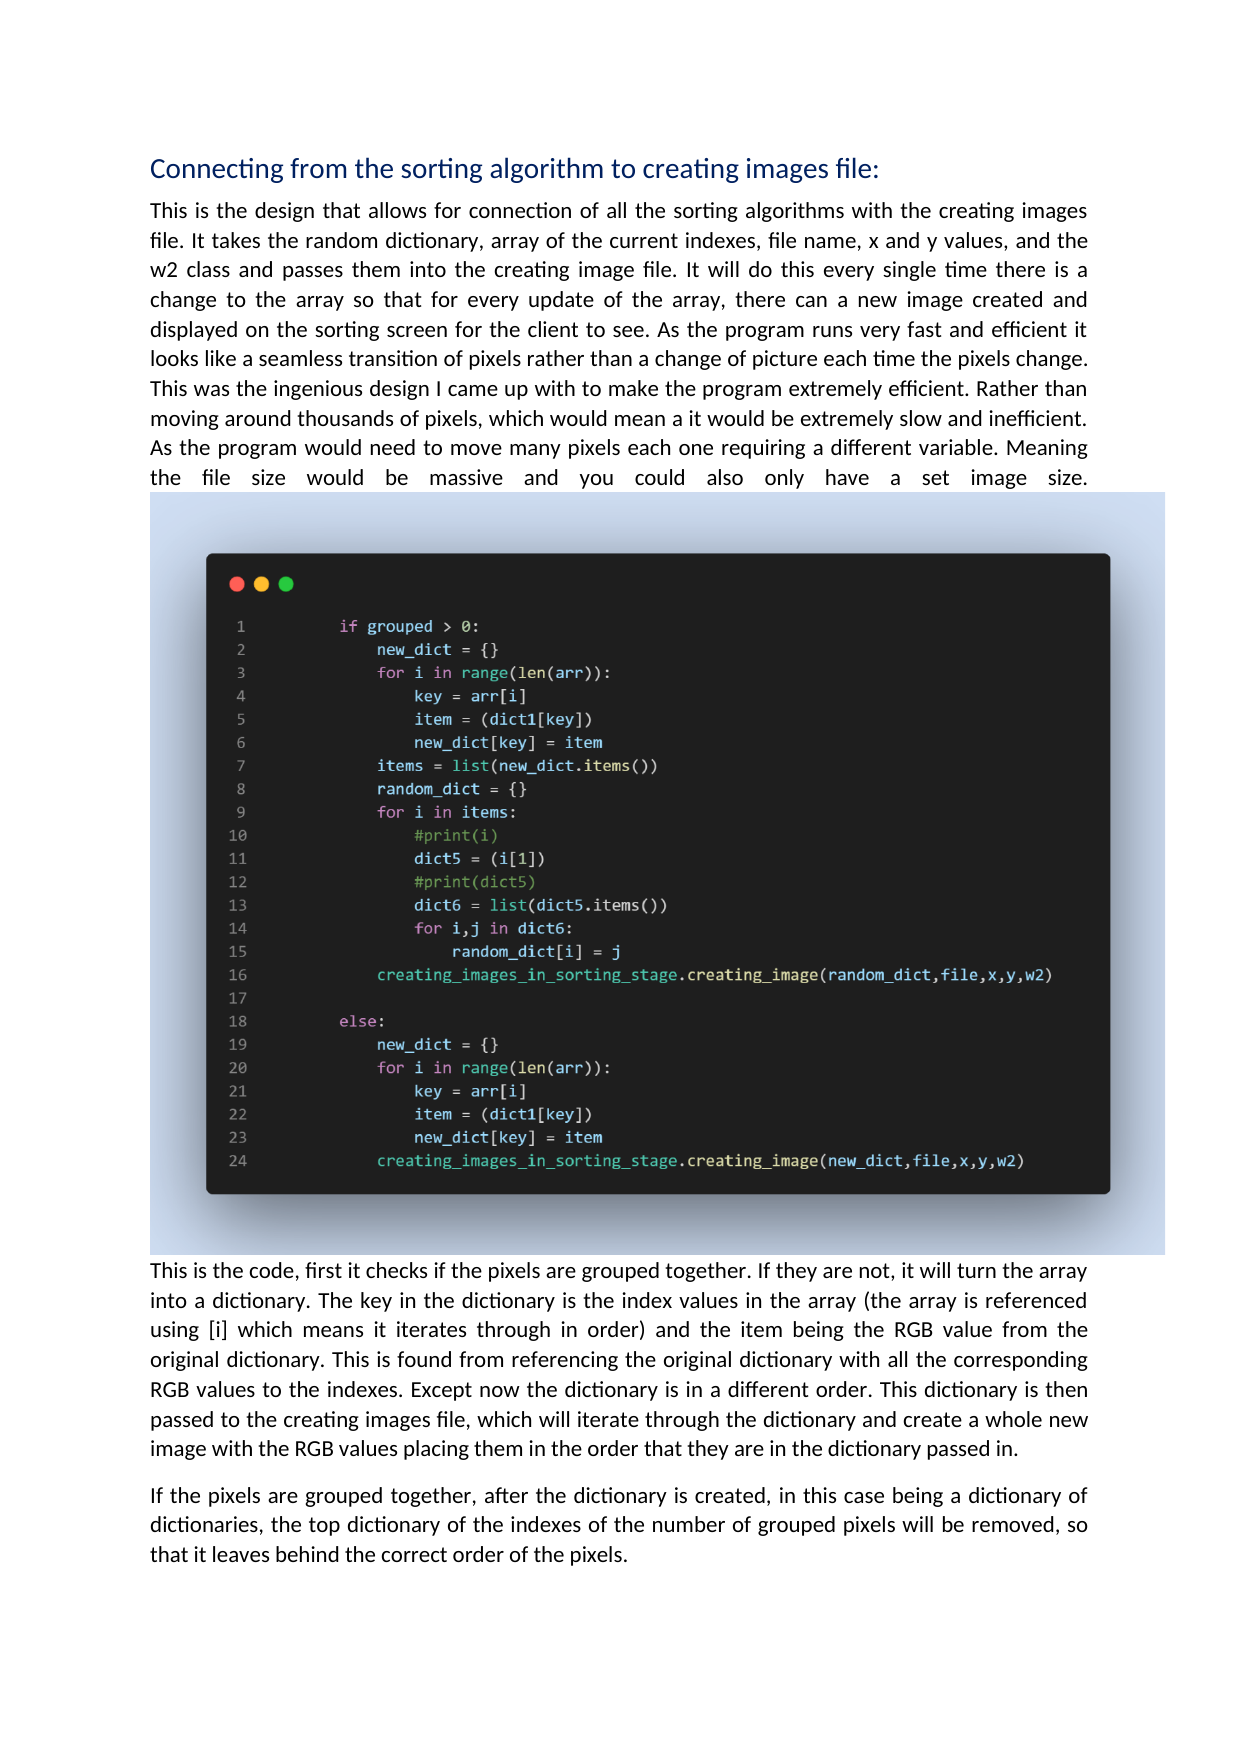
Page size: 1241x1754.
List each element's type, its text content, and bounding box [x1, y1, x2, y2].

subtitle Connecting from the sorting algorithm to creating images file: [150, 150, 1090, 186]
text This is the code, first it checks if the pixels are grouped together. If they are not, it will turn the array into a dictionary. The key in the dictionary is the index values in the array (the array is referenced using [i] which means it iterates through in order) and the item being the RGB value from the original dictionary. This is found from referencing the original dictionary with all the corresponding RGB values to the indexes. Except now the dictionary is in a different order. This dictionary is then passed to the creating images file, which will iterate through the dictionary and create a whole new image with the RGB values placing them in the order that they are in the dictionary passed in. [150, 1255, 1090, 1462]
text If the pixels are grouped together, after the dictionary is created, in this case being a dictionary of dictionaries, the top dictionary of the indexes of the number of grouped pixels will be removed, so that it leaves behind the correct order of the pixels. [150, 1481, 1090, 1568]
text This is the design that allows for connection of all the sorting algorithms with the creating images file. It takes the random dictionary, array of the current indexes, file name, x and y values, and the w2 class and passes them into the creating image file. It will do this every single time there is a change to the array so that for every update of the array, there can a new image created and displayed on the sorting screen for the client to see. As the program runs very fast and efficient it looks like a seamless transition of pixels rather than a change of picture each time the pixels change. This was the ingenious design I came up with to make the program extremely efficient. Rather than moving around thousands of pixels, which would mean a it would be extremely slow and inefficient. As the program would need to move many pixels each one requiring a different variable. Meaning the file size would be massive and you could also only have a set image size. [150, 196, 1090, 492]
